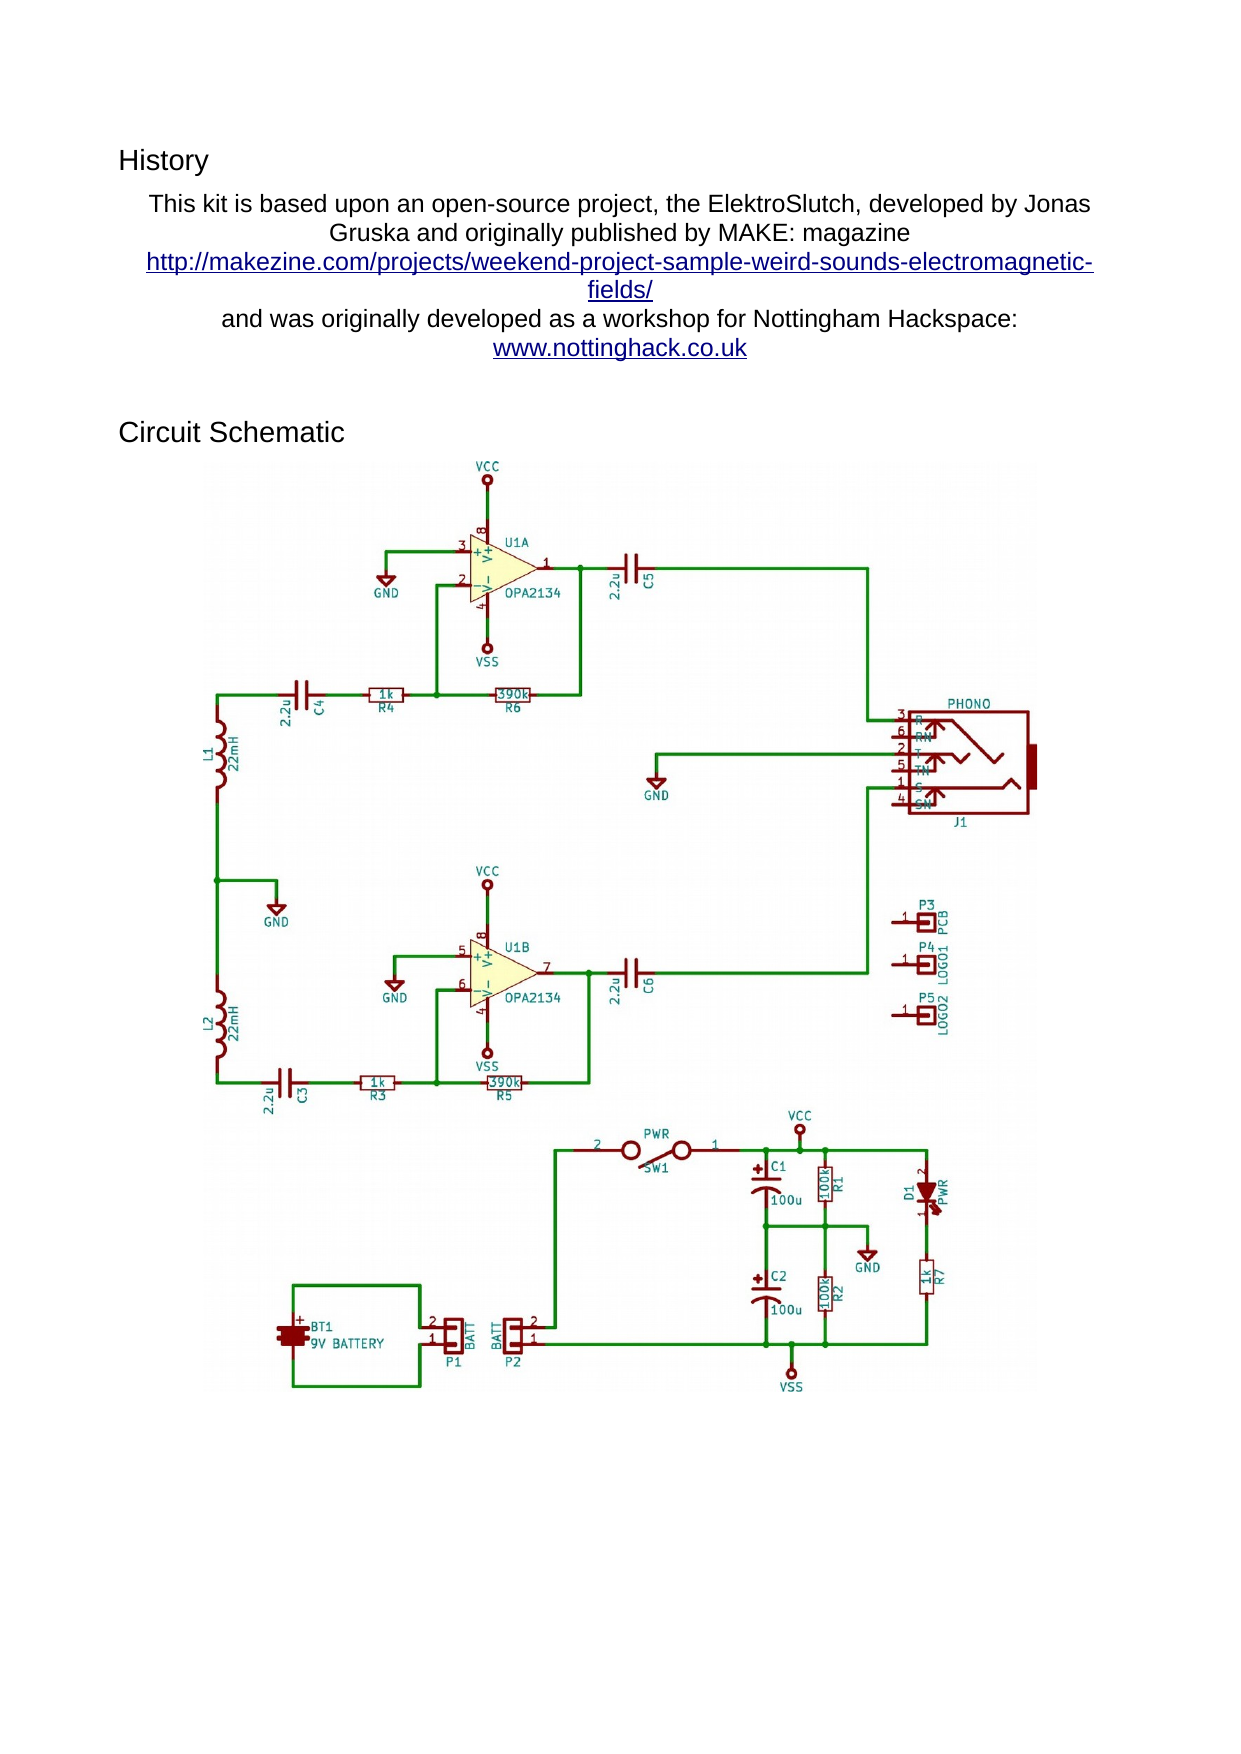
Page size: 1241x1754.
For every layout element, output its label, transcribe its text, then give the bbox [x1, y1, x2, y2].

text http://makezine.com/projects/weekend-project-sample-weird-sounds-electromagnetic-fields/ [118, 247, 1122, 304]
text and was originally developed as a workshop for Nottingham Hackspace: www.nottinghack.co.uk [118, 304, 1122, 362]
picture [202, 461, 1038, 1392]
subtitle Circuit Schematic [118, 415, 1122, 449]
subtitle History [118, 143, 1122, 177]
text This kit is based upon an open-source project, the ElektroSlutch, developed by Jonas Gruska and originally published by MAKE: magazine [118, 189, 1122, 247]
